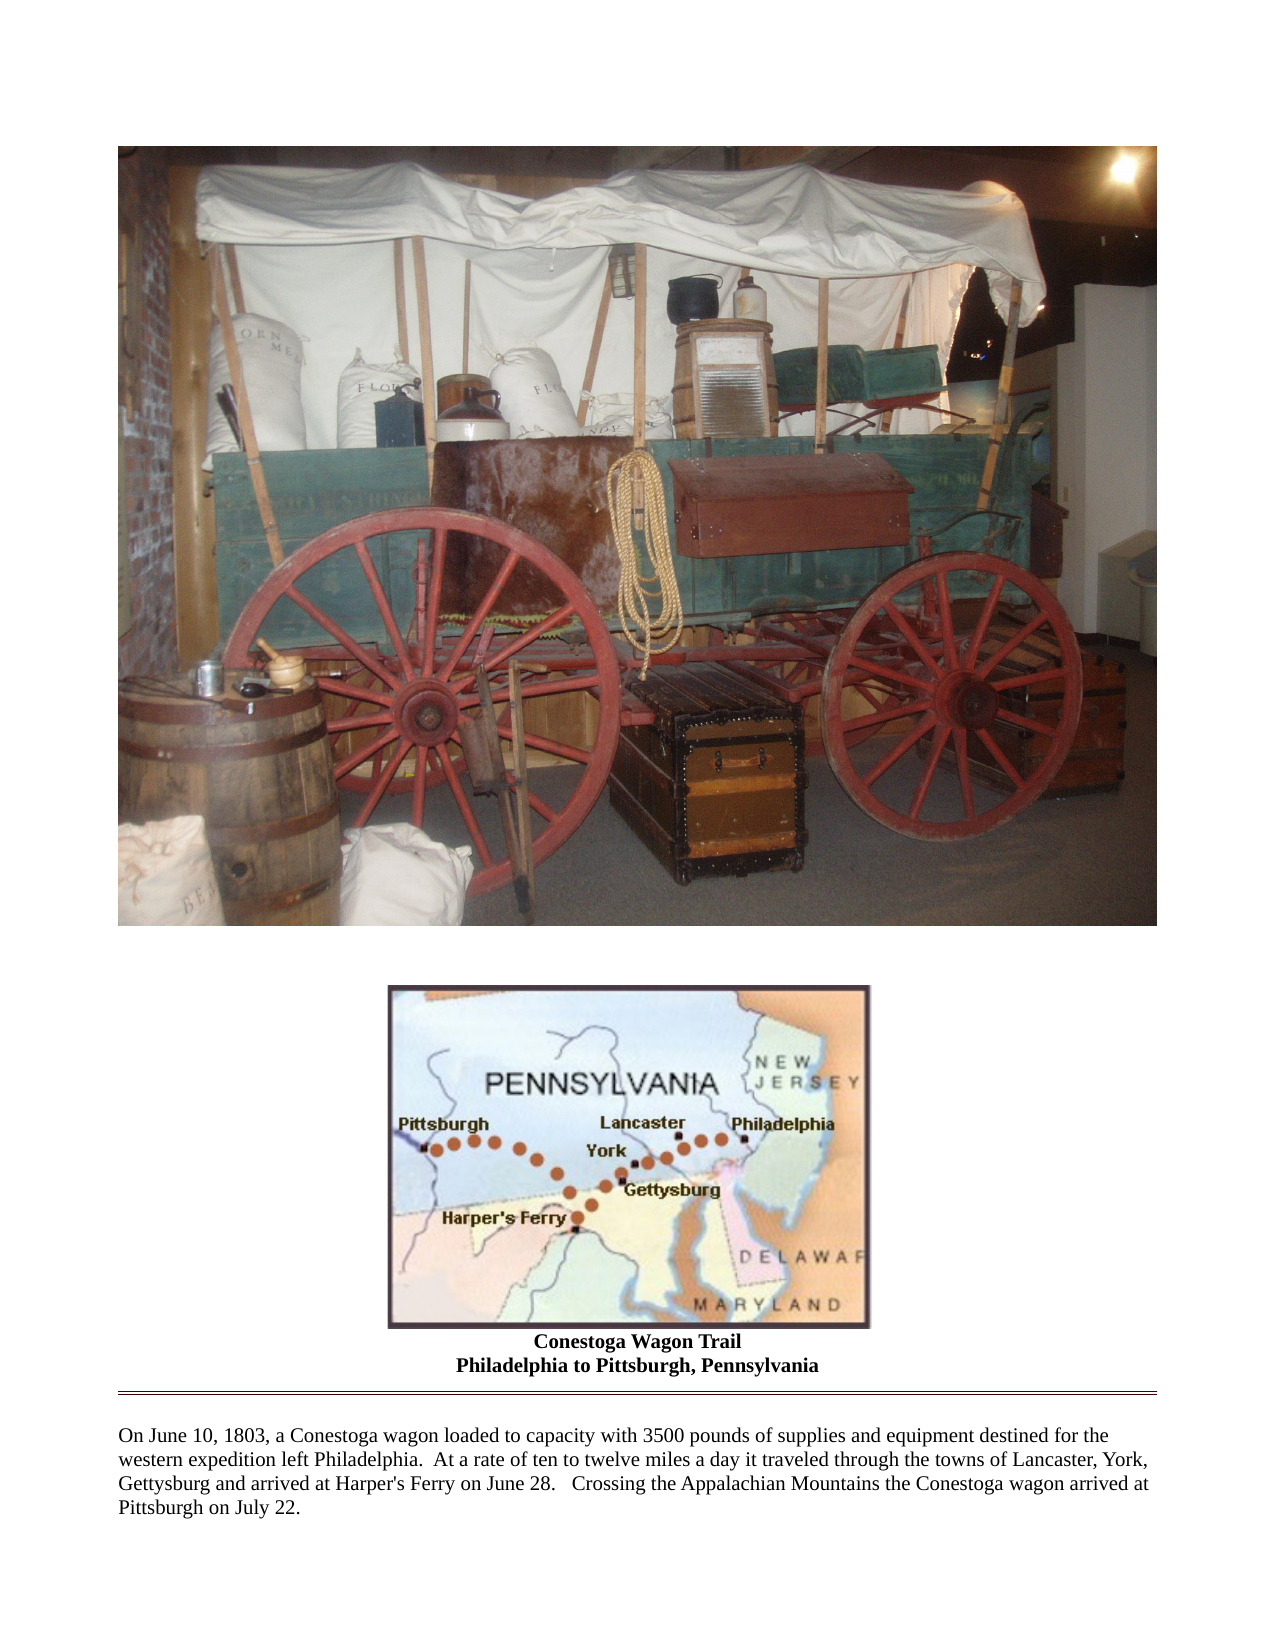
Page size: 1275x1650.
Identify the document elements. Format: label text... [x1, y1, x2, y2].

text On June 10, 1803, a Conestoga wagon loaded to capacity with 3500 pounds of supplies and equipment destined for the western expedition left Philadelphia. At a rate of ten to twelve miles a day it traveled through the towns of Lancaster, York, Gettysburg and arrived at Harper's Ferry on June 28. Crossing the Appalachian Mountains the Conestoga wagon arrived at Pittsburgh on July 22. [118, 1423, 1157, 1519]
picture [387, 985, 872, 1329]
text Conestoga Wagon Trail Philadelphia to Pittsburgh, Pennsylvania [118, 979, 1157, 1377]
picture [118, 146, 1157, 926]
